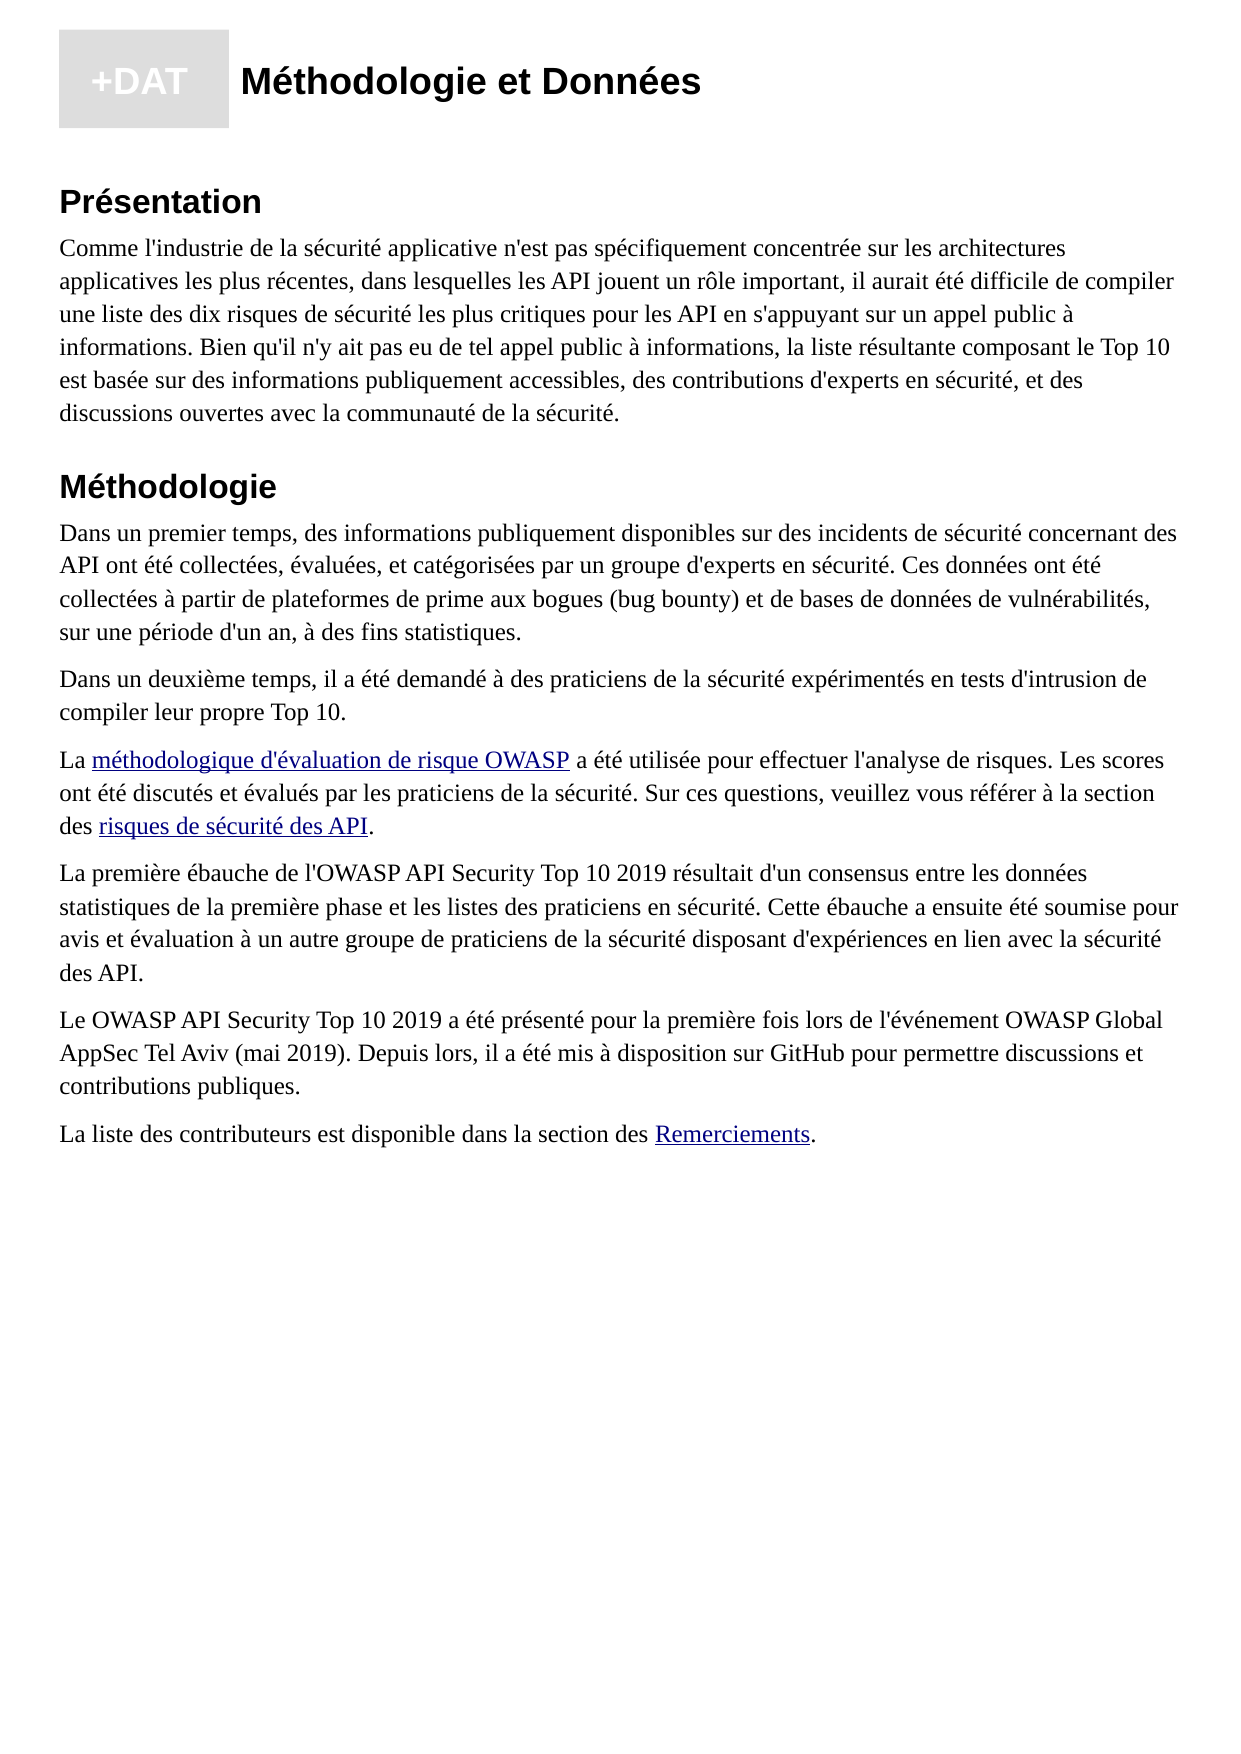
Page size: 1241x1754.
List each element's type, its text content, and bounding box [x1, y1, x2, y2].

subtitle Présentation [59, 182, 1181, 220]
subtitle Méthodologie [59, 466, 1181, 505]
text La première ébauche de l'OWASP API Security Top 10 2019 résultait d'un consensus entre les données statistiques de la première phase et les listes des praticiens en sécurité. Cette ébauche a ensuite été soumise pour avis et évaluation à un autre groupe de praticiens de la sécurité disposant d'expériences en lien avec la sécurité des API. [59, 858, 1181, 986]
text Dans un deuxième temps, il a été demandé à des praticiens de la sécurité expérimentés en tests d'intrusion de compiler leur propre Top 10. [59, 664, 1181, 726]
text Le OWASP API Security Top 10 2019 a été présenté pour la première fois lors de l'événement OWASP Global AppSec Tel Aviv (mai 2019). Depuis lors, il a été mis à disposition sur GitHub pour permettre discussions et contributions publiques. [59, 1005, 1181, 1100]
text Comme l'industrie de la sécurité applicative n'est pas spécifiquement concentrée sur les architectures applicatives les plus récentes, dans lesquelles les API jouent un rôle important, il aurait été difficile de compiler une liste des dix risques de sécurité les plus critiques pour les API en s'appuyant sur un appel public à informations. Bien qu'il n'y ait pas eu de tel appel public à informations, la liste résultante composant le Top 10 est basée sur des informations publiquement accessibles, des contributions d'experts en sécurité, et des discussions ouvertes avec la communauté de la sécurité. [59, 233, 1181, 427]
text Dans un premier temps, des informations publiquement disponibles sur des incidents de sécurité concernant des API ont été collectées, évaluées, et catégorisées par un groupe d'experts en sécurité. Ces données ont été collectées à partir de plateformes de prime aux bogues (bug bounty) et de bases de données de vulnérabilités, sur une période d'un an, à des fins statistiques. [59, 518, 1181, 645]
text La liste des contributeurs est disponible dans la section des Remerciements. [59, 1119, 1181, 1148]
text La méthodologique d'évaluation de risque OWASP a été utilisée pour effectuer l'analyse de risques. Les scores ont été discutés et évalués par les praticiens de la sécurité. Sur ces questions, veuillez vous référer à la section des risques de sécurité des API. [59, 745, 1181, 840]
